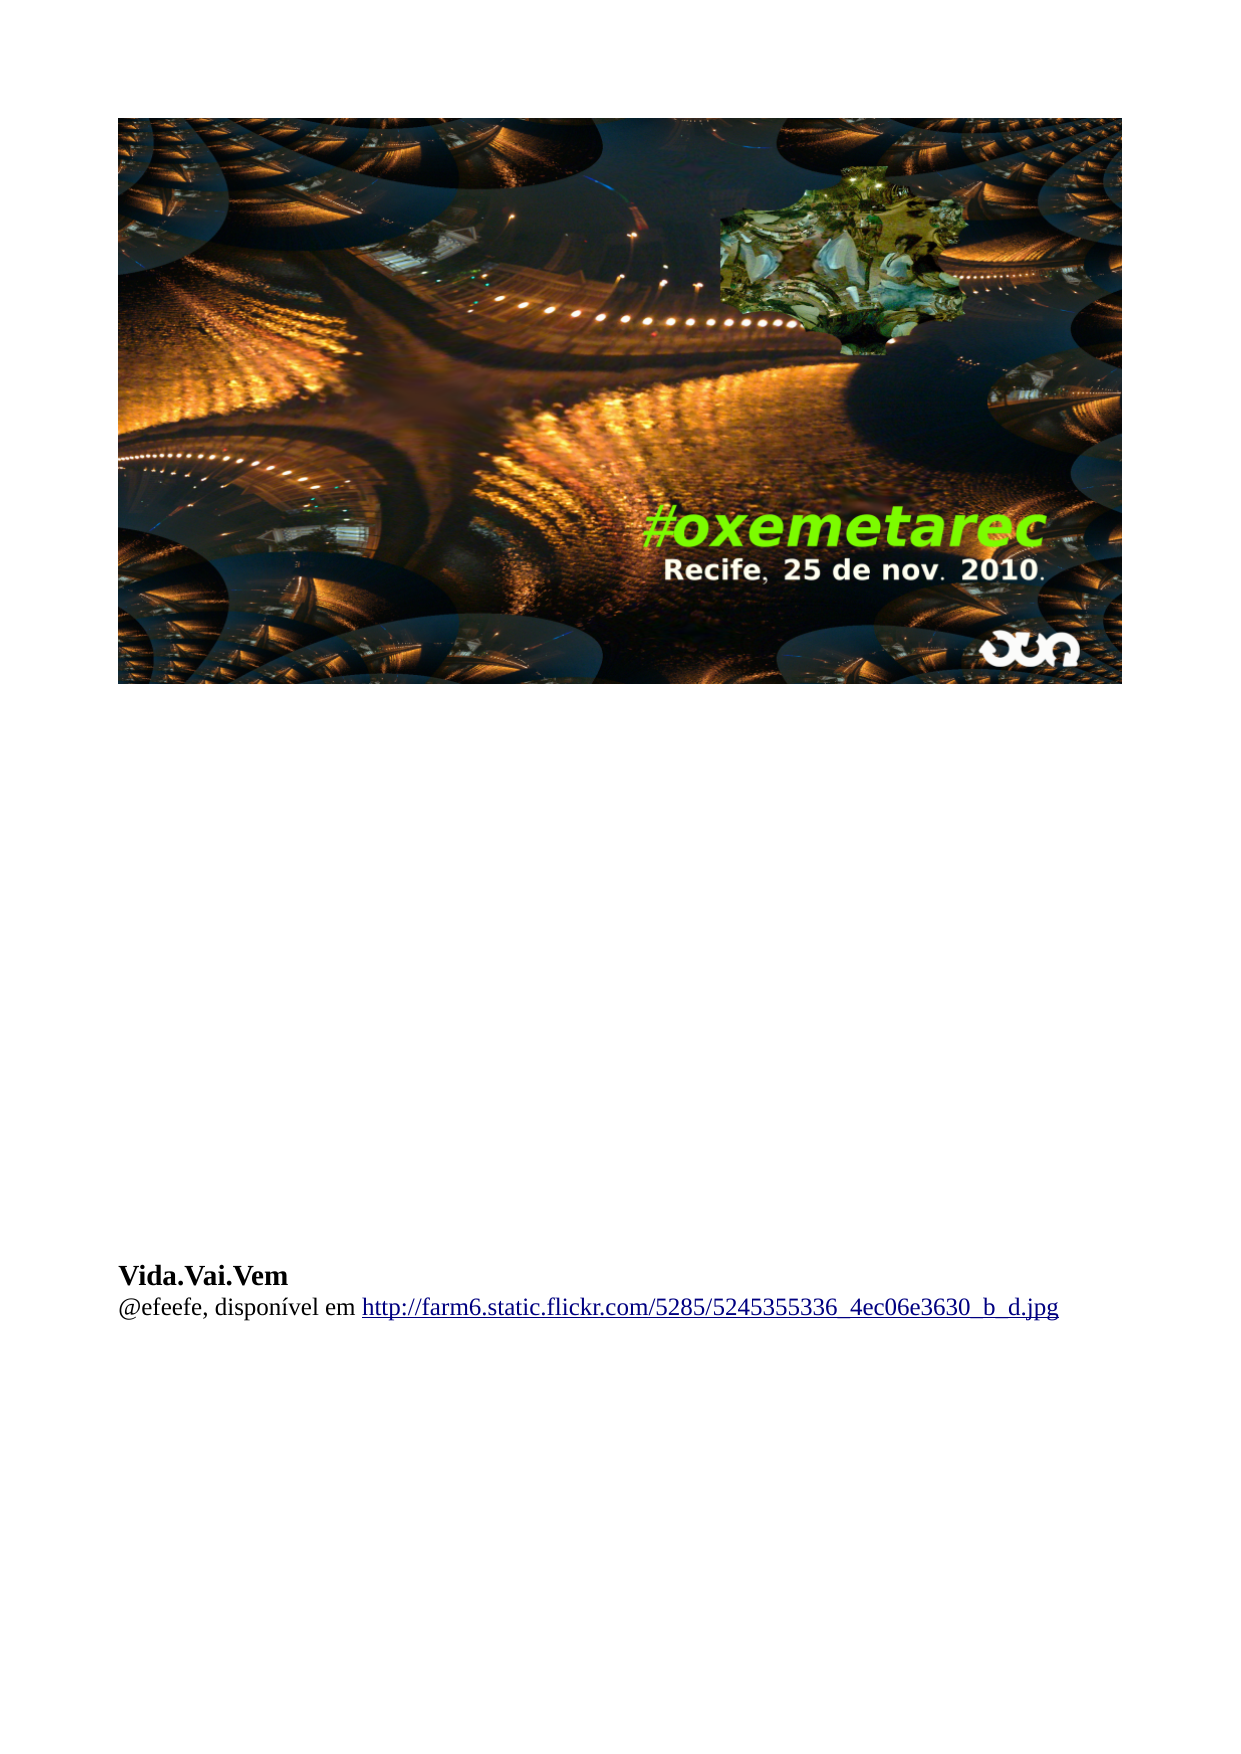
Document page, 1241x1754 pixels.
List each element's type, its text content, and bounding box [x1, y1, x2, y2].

picture [118, 118, 1122, 684]
text @efeefe, disponível em http://farm6.static.flickr.com/5285/5245355336_4ec06e3630_b_d.jpg [118, 1292, 1122, 1321]
text Vida.Vai.Vem [118, 1258, 1122, 1292]
